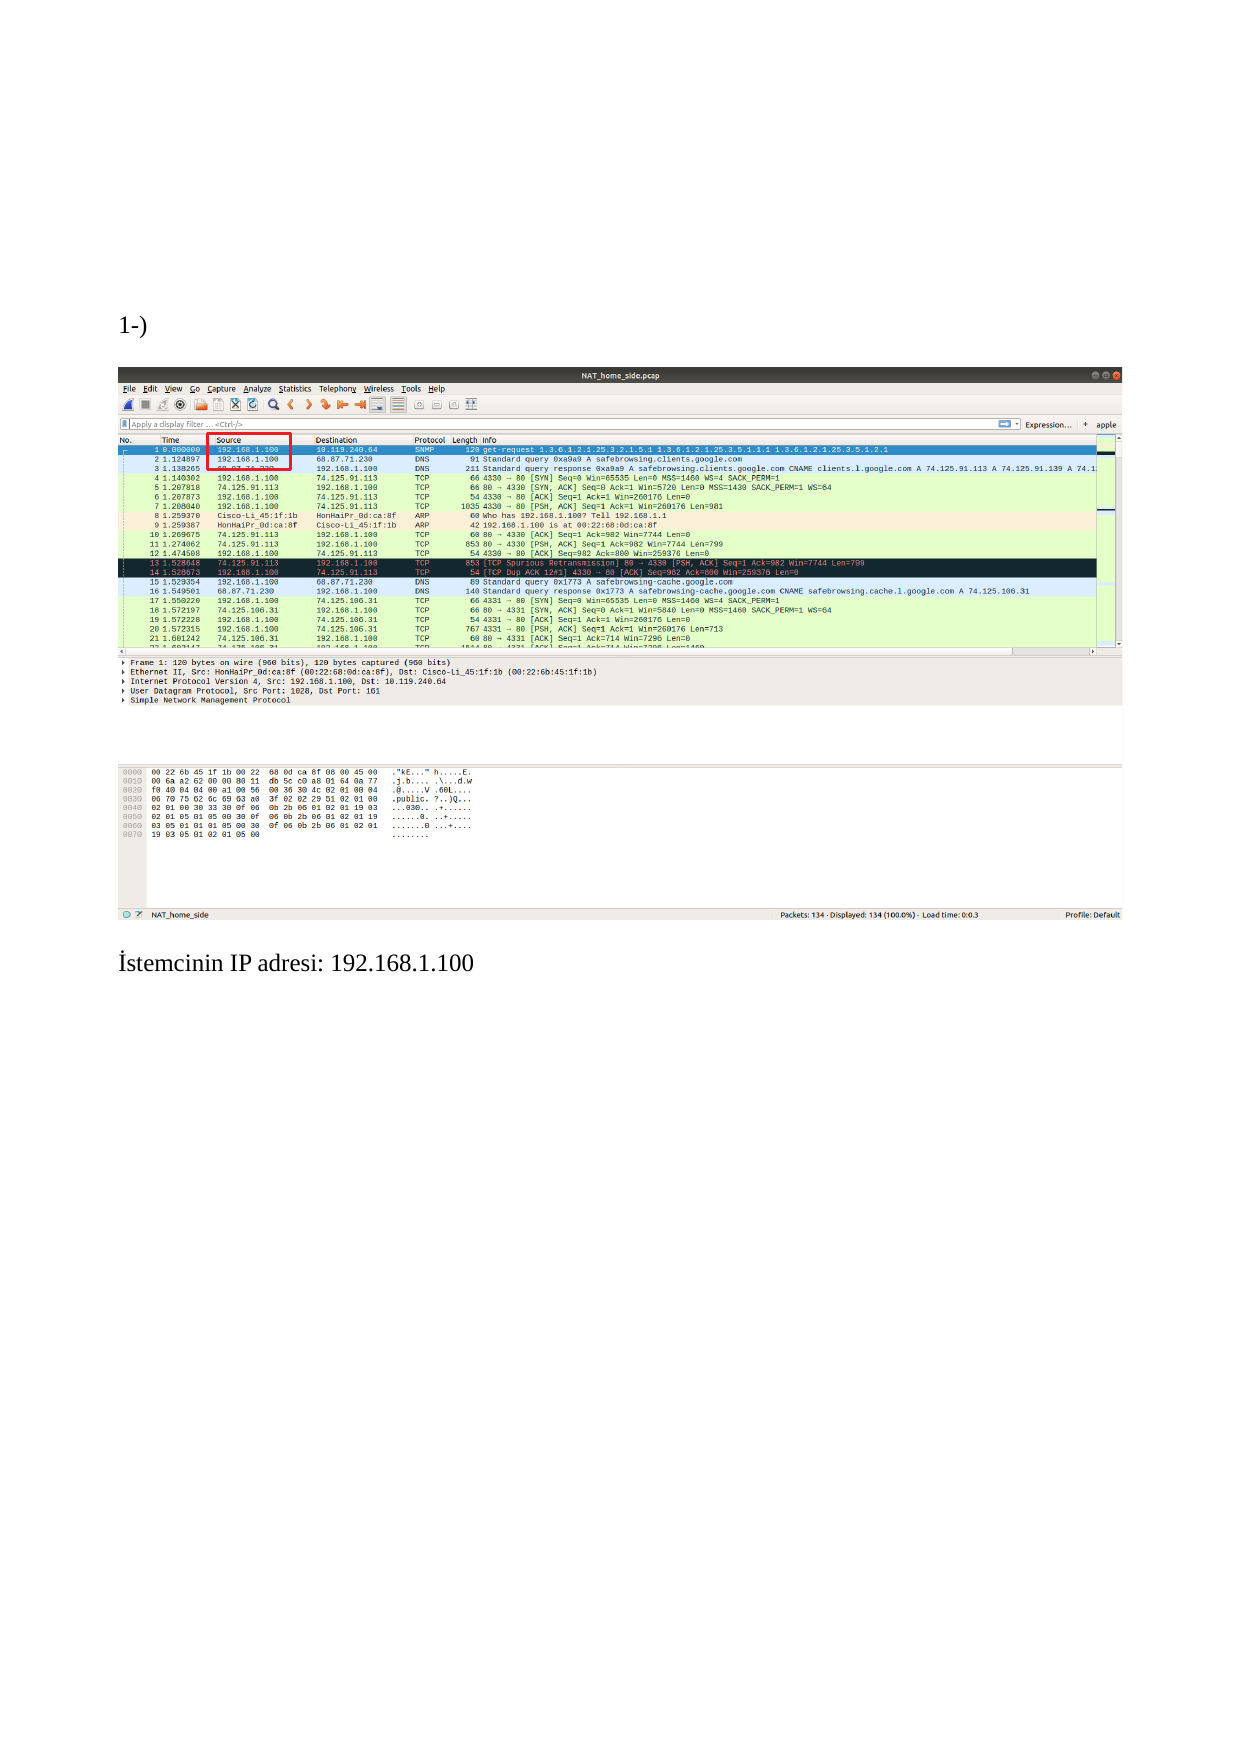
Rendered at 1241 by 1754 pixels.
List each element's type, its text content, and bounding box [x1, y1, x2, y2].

text İstemcinin IP adresi: 192.168.1.100 [118, 948, 1122, 977]
text 1-) [118, 310, 1122, 338]
picture [118, 367, 1123, 920]
